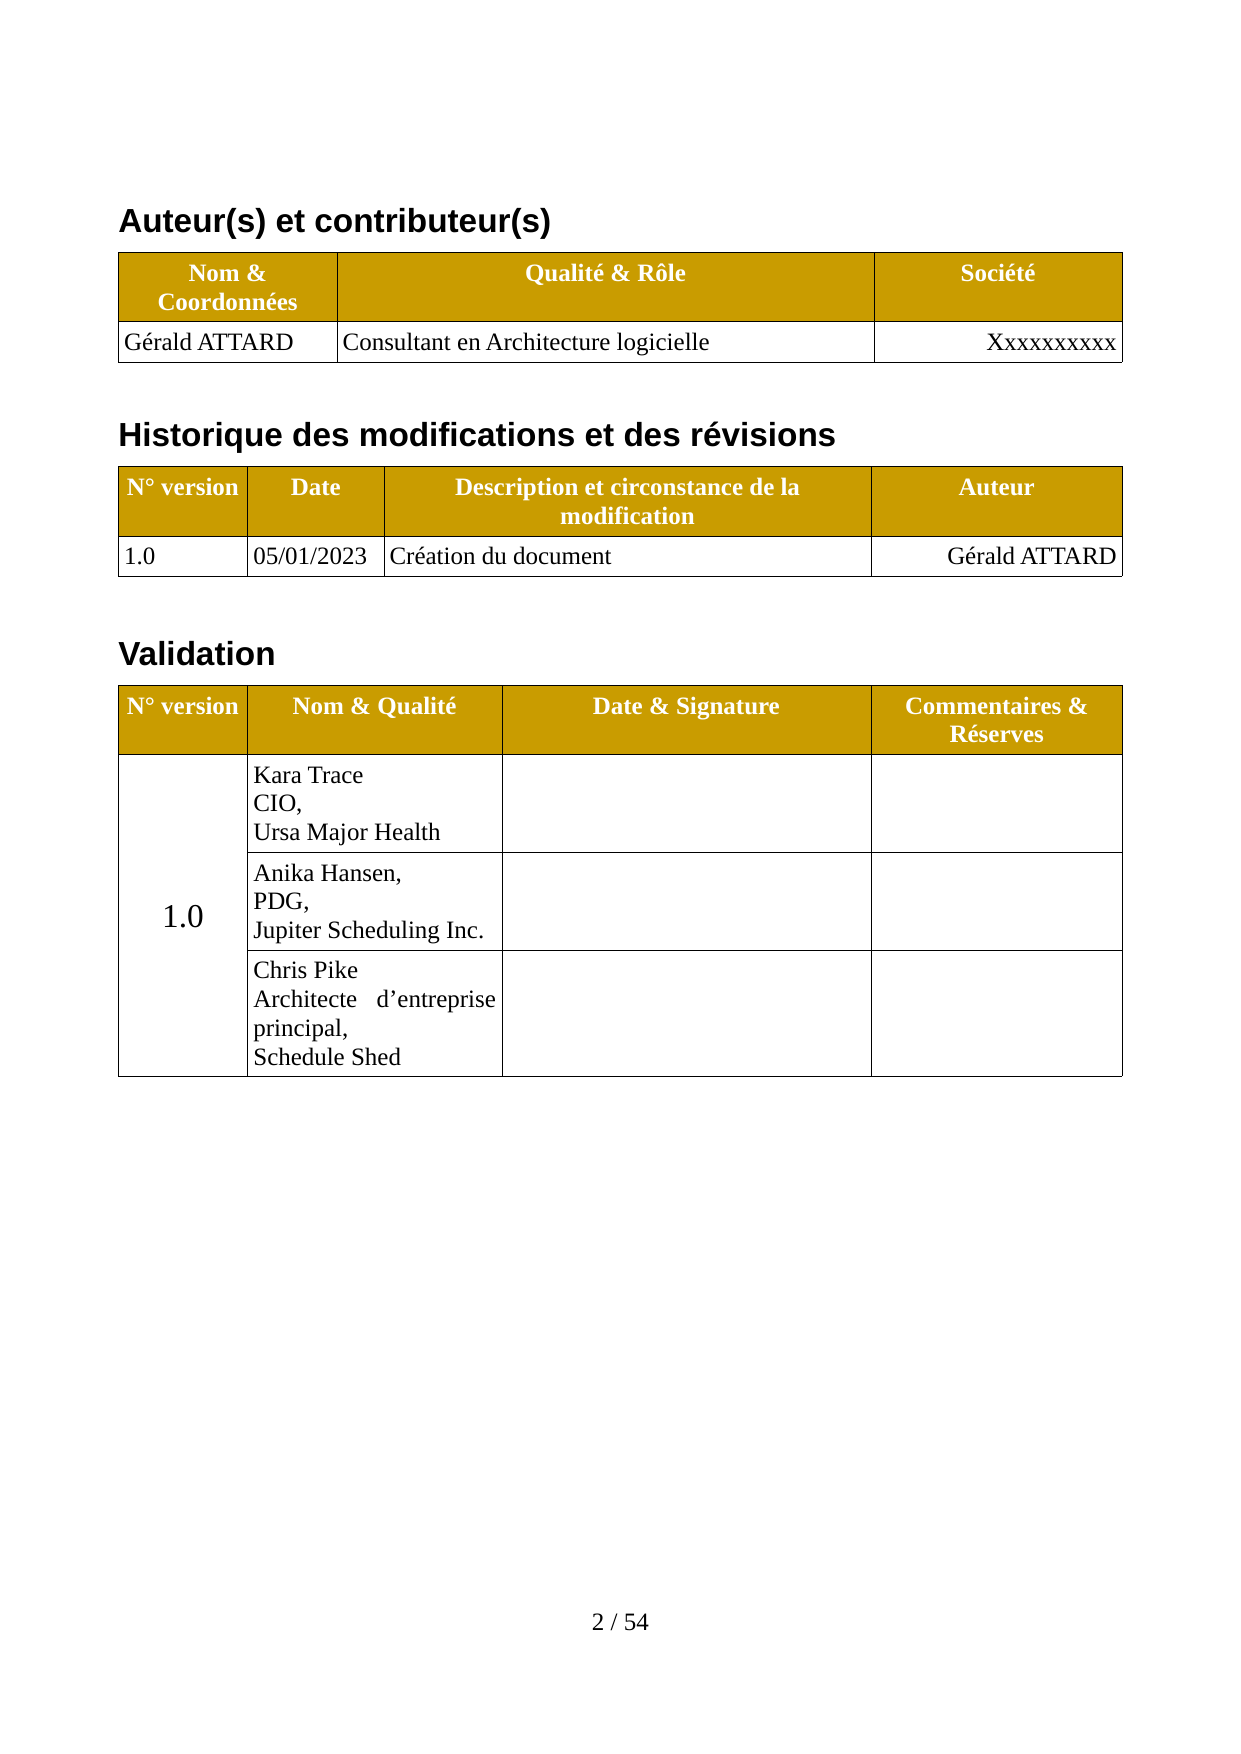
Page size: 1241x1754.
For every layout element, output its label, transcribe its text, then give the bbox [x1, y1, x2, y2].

table_cell Xxxxxxxxxx [875, 322, 1122, 362]
table_cell [503, 755, 871, 852]
table_cell Gérald ATTARD [119, 322, 337, 362]
subtitle Auteur(s) et contributeur(s) [118, 201, 1122, 240]
table_header Date [248, 467, 384, 536]
table_cell [503, 853, 871, 949]
table_cell 1.0 [119, 537, 247, 576]
table_header Auteur [872, 467, 1122, 536]
table_header N° version [119, 686, 247, 754]
table_header Date & Signature [503, 686, 871, 754]
table_cell Gérald ATTARD [872, 537, 1122, 576]
table_cell [503, 951, 871, 1076]
table_cell 05/01/2023 [248, 537, 384, 576]
table_cell 1.0 [119, 755, 247, 1076]
table_cell Consultant en Architecture logicielle [338, 322, 874, 362]
table_header Description et circonstance de la modification [385, 467, 871, 536]
table_header Nom & Qualité [248, 686, 502, 754]
subtitle Historique des modifications et des révisions [118, 416, 1122, 454]
table_header N° version [119, 467, 247, 536]
table_header Commentaires & Réserves [872, 686, 1122, 754]
table_cell Anika Hansen, PDG, Jupiter Scheduling Inc. [248, 853, 502, 949]
subtitle Validation [118, 634, 1122, 672]
table_cell Création du document [385, 537, 871, 576]
table_header Société [875, 253, 1122, 321]
table_cell Kara Trace CIO, Ursa Major Health [248, 755, 502, 852]
table_header Qualité & Rôle [338, 253, 874, 321]
table_header Nom & Coordonnées [119, 253, 337, 321]
table_cell [872, 755, 1122, 852]
table_cell [872, 951, 1122, 1076]
table_cell Chris Pike Architecte d’entreprise principal, Schedule Shed [248, 951, 502, 1076]
table_cell [872, 853, 1122, 949]
